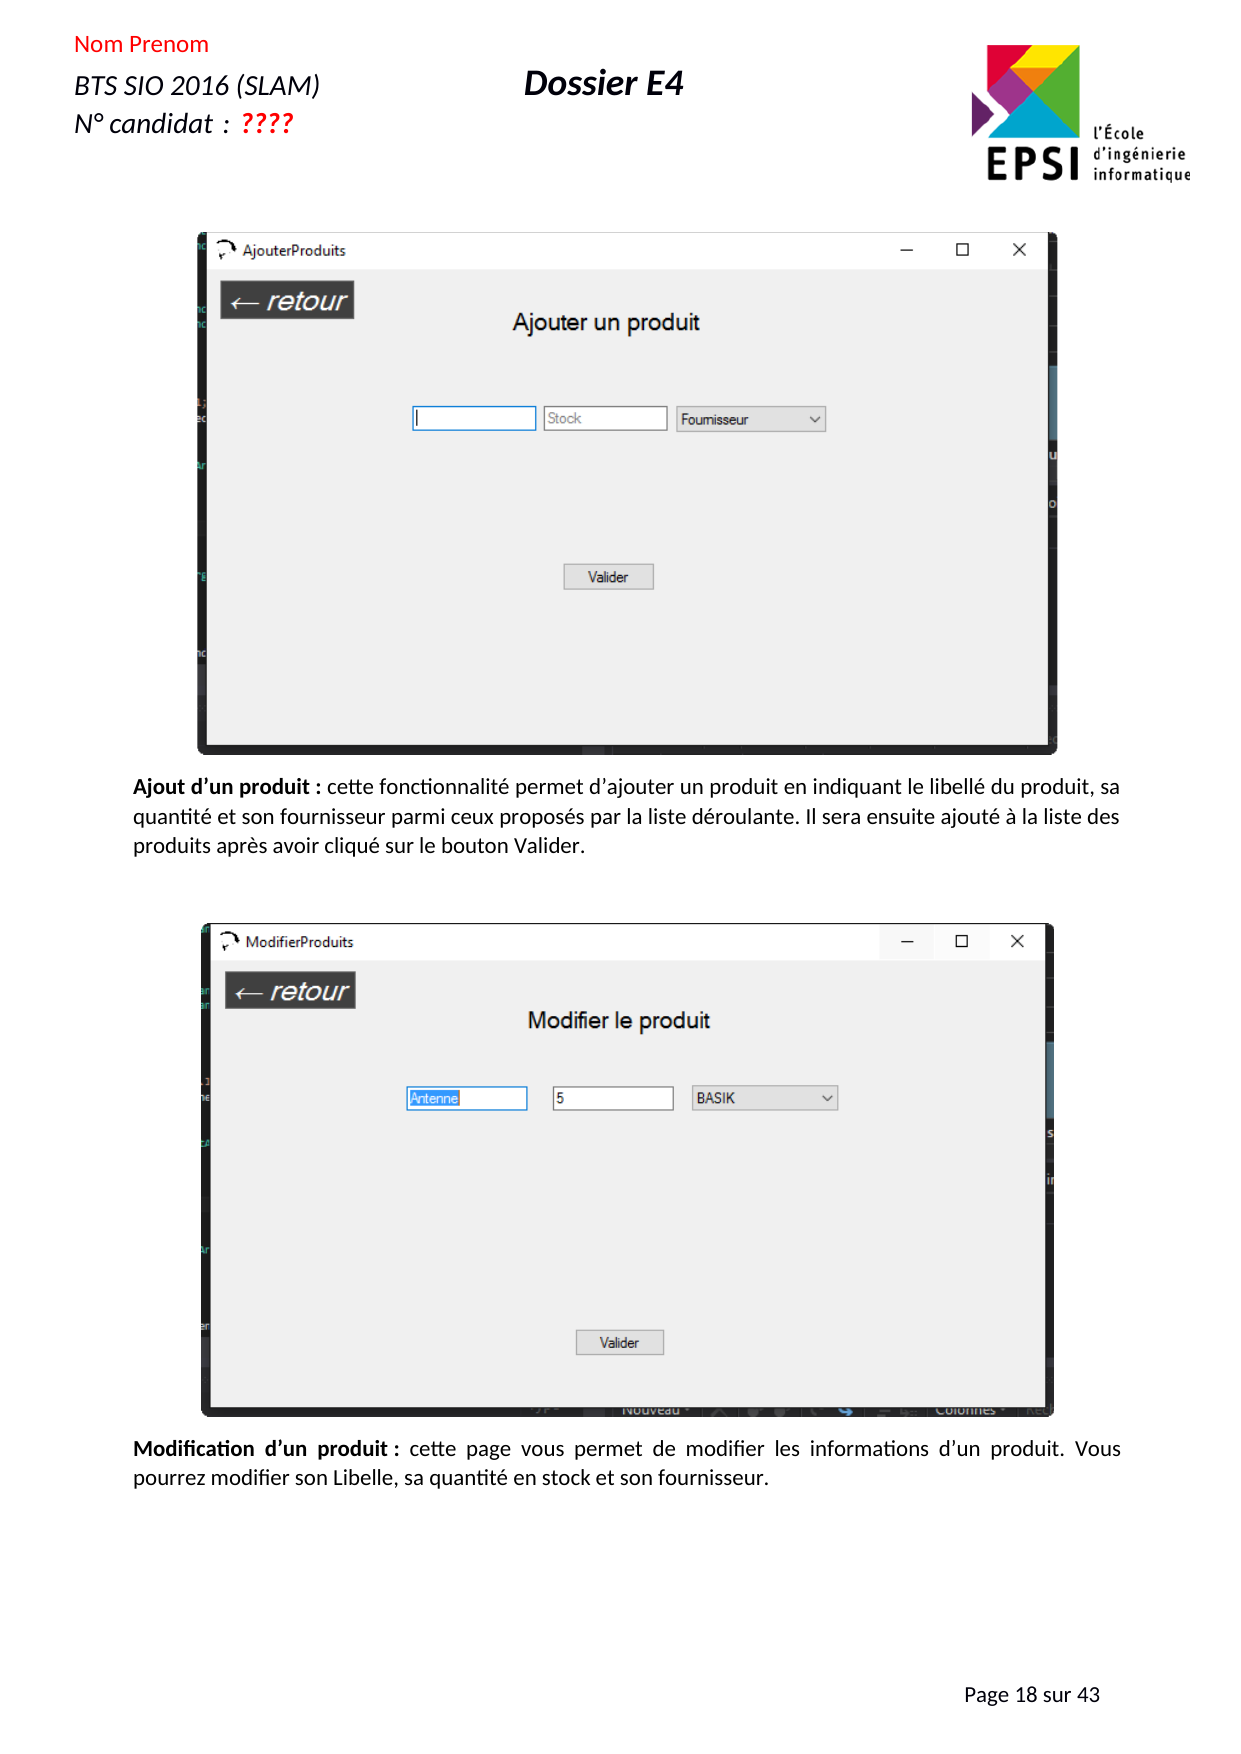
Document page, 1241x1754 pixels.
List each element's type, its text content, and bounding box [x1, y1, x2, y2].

text Ajout d’un produit : cette fonctionnalité permet d’ajouter un produit en indiquant le libellé du produit, sa quantité et son fournisseur parmi ceux proposés par la liste déroulante. Il sera ensuite ajouté à la liste des produits après avoir cliqué sur le bouton Valider. [133, 772, 1122, 859]
text Modification d’un produit : cette page vous permet de modifier les informations d’un produit. Vous pourrez modifier son Libelle, sa quantité en stock et son fournisseur. [133, 1434, 1122, 1492]
